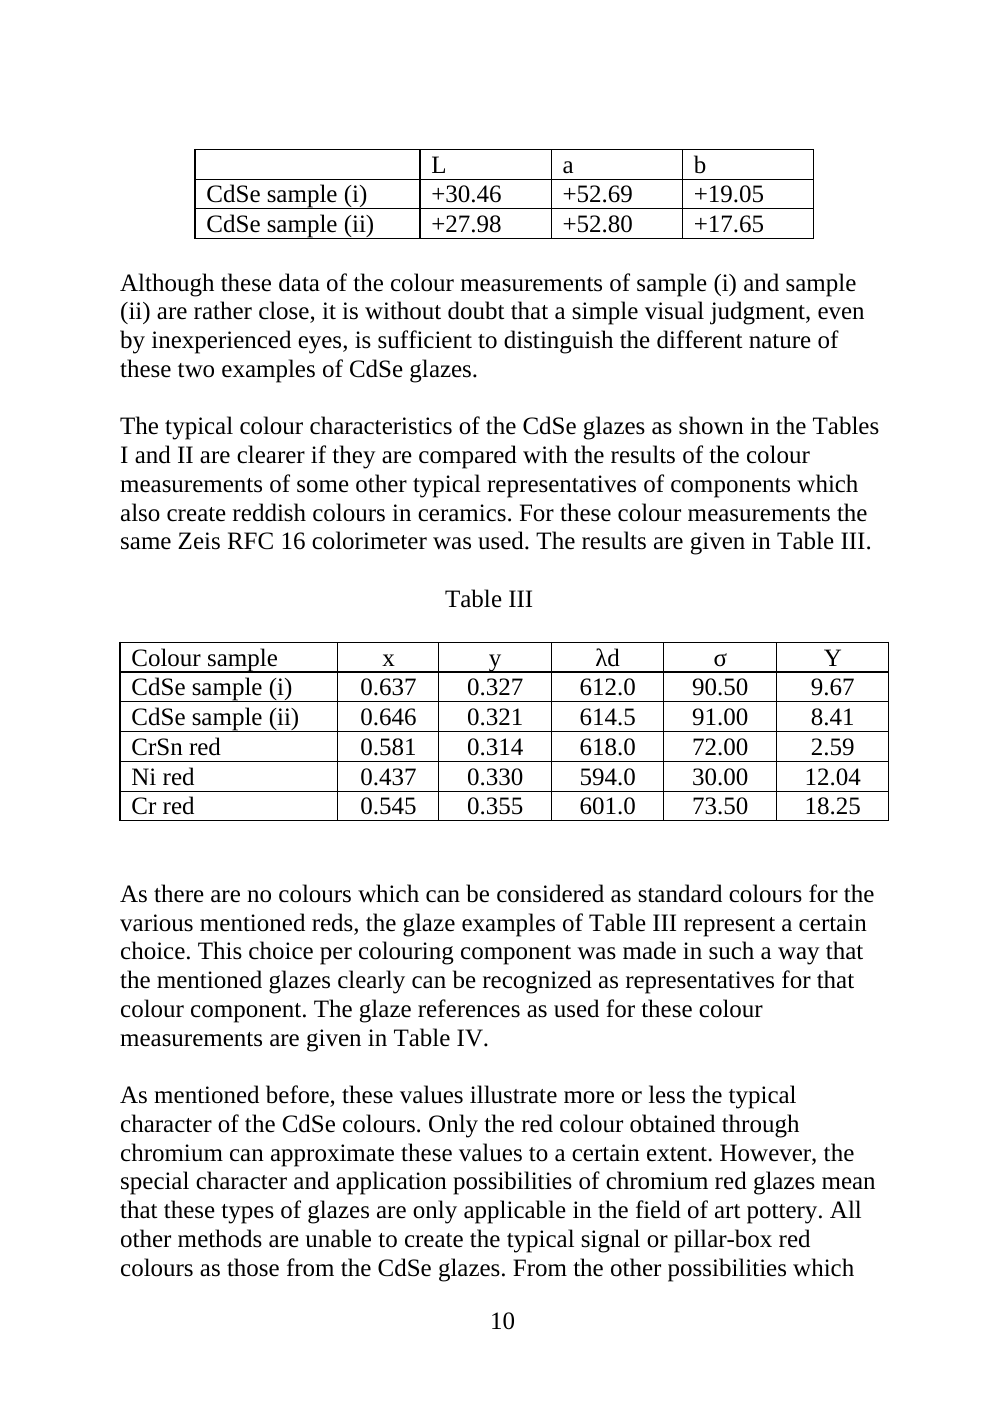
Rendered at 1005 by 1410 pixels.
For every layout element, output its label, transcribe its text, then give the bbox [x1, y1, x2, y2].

table_cell 614.5 [552, 702, 663, 731]
table_cell +19.05 [683, 180, 813, 208]
table_cell 0.321 [439, 702, 551, 731]
table_cell 8.41 [777, 702, 888, 731]
table_cell Cr red [121, 792, 337, 820]
table_cell CdSe sample (i) [121, 673, 337, 701]
table_cell +30.46 [421, 180, 551, 208]
table_cell +52.69 [552, 180, 682, 208]
table_cell 0.437 [338, 762, 438, 791]
text As there are no colours which can be considered as standard colours for the various mentioned reds, the glaze examples of Table III represent a certain choice. This choice per colouring component was made in such a way that the mentioned glazes clearly can be recognized as representatives for that colour component. The glaze references as used for these colour measurements are given in Table IV. [120, 879, 885, 1051]
table_cell 0.637 [338, 673, 438, 701]
table_cell 18.25 [777, 792, 888, 820]
table_cell 0.314 [439, 732, 551, 761]
text As mentioned before, these values illustrate more or less the typical character of the CdSe colours. Only the red colour obtained through chromium can approximate these values to a certain extent. However, the special character and application possibilities of chromium red glazes mean that these types of glazes are only applicable in the field of art pottery. All other methods are unable to create the typical signal or pillar-box red colours as those from the CdSe glazes. From the other possibilities which [120, 1080, 885, 1281]
table_header [196, 150, 419, 178]
table_cell 0.646 [338, 702, 438, 731]
text Although these data of the colour measurements of sample (i) and sample (ii) are rather close, it is without doubt that a simple visual judgment, even by inexperienced eyes, is sufficient to distinguish the different nature of these two examples of CdSe glazes. [120, 268, 885, 383]
table_cell 72.00 [664, 732, 776, 761]
table_cell 0.327 [439, 673, 551, 701]
table_cell 9.67 [777, 673, 888, 701]
table_header a [552, 150, 682, 178]
table_header Y [777, 643, 888, 671]
table_cell 594.0 [552, 762, 663, 791]
table_header λd [552, 643, 663, 671]
text The typical colour characteristics of the CdSe glazes as shown in the Tables I and II are clearer if they are compared with the results of the colour measurements of some other typical representatives of components which also create reddish colours in ceramics. For these colour measurements the same Zeis RFC 16 colorimeter was used. The results are given in Table III. [120, 412, 885, 555]
table_cell CdSe sample (ii) [196, 209, 419, 238]
table_cell 73.50 [664, 792, 776, 820]
table_header σ [664, 643, 776, 671]
table_cell 12.04 [777, 762, 888, 791]
table_cell CrSn red [121, 732, 337, 761]
table_cell 30.00 [664, 762, 776, 791]
table_cell +27.98 [421, 209, 551, 238]
table_cell 618.0 [552, 732, 663, 761]
table_header b [683, 150, 813, 178]
table_cell 2.59 [777, 732, 888, 761]
table_cell CdSe sample (ii) [121, 702, 337, 731]
table_cell 91.00 [664, 702, 776, 731]
table_header y [439, 643, 551, 671]
table_cell 0.581 [338, 732, 438, 761]
table_header Colour sample [121, 643, 337, 671]
table_cell 612.0 [552, 673, 663, 701]
table_cell 0.355 [439, 792, 551, 820]
table_cell 0.330 [439, 762, 551, 791]
table_cell Ni red [121, 762, 337, 791]
table_header x [338, 643, 438, 671]
table_cell +17.65 [683, 209, 813, 238]
table_cell 0.545 [338, 792, 438, 820]
table_cell +52.80 [552, 209, 682, 238]
table_header L [421, 150, 551, 178]
table_cell 601.0 [552, 792, 663, 820]
text Table III [120, 584, 885, 613]
table_cell 90.50 [664, 673, 776, 701]
table_cell CdSe sample (i) [196, 180, 419, 208]
